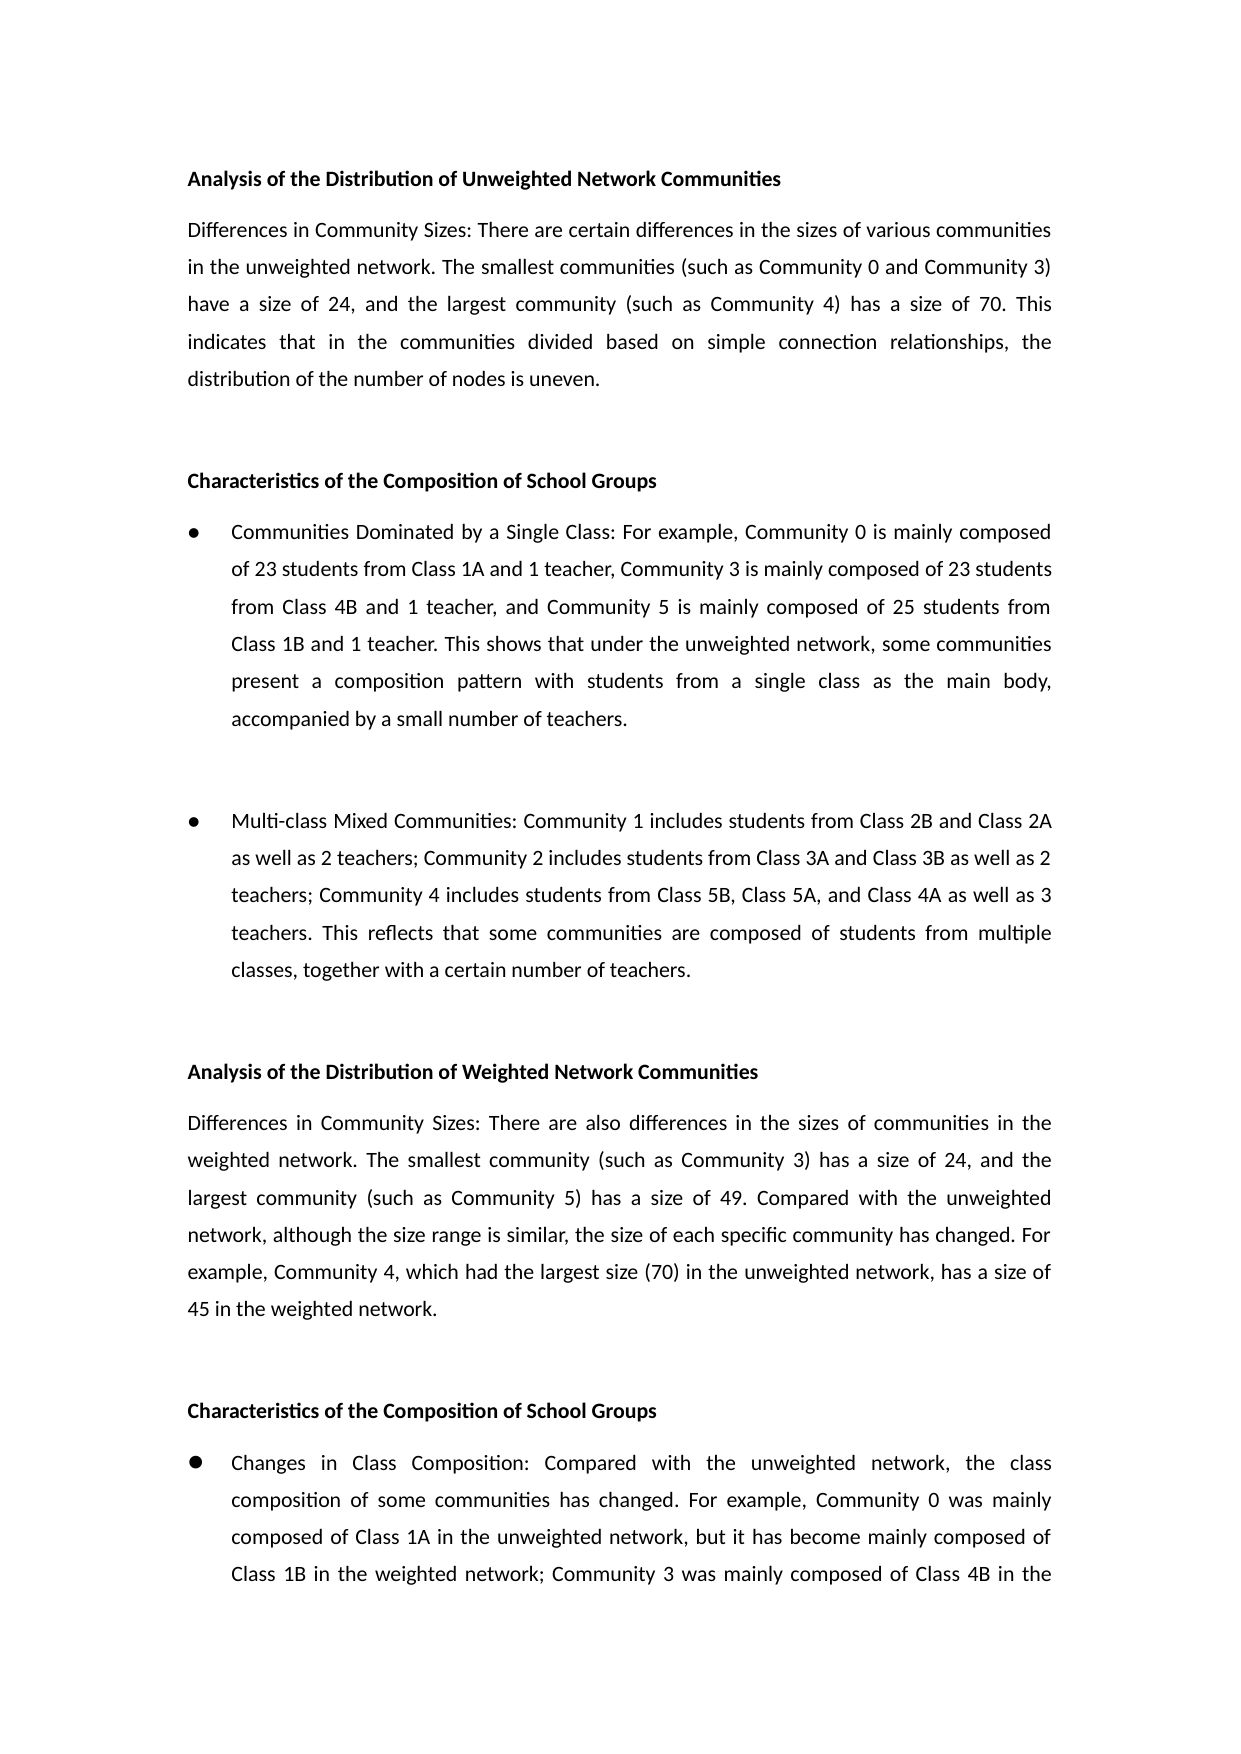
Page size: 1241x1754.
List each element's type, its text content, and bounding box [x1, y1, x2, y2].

text Characteristics of the Composition of School Groups [187, 1395, 1053, 1427]
text Analysis of the Distribution of Unweighted Network Communities [187, 162, 1053, 194]
list Multi-class Mixed Communities: Community 1 includes students from Class 2B and Class 2A as well as 2 teachers; Community 2 includes students from Class 3A and Class 3B as well as 2 teachers; Community 4 includes students from Class 5B, Class 5A, and Class 4A as well as 3 teachers. This reflects that some communities are composed of students from multiple classes, together with a certain number of teachers. [187, 804, 1053, 986]
text Analysis of the Distribution of Weighted Network Communities [187, 1055, 1053, 1088]
text Differences in Community Sizes: There are certain differences in the sizes of various communities in the unweighted network. The smallest communities (such as Community 0 and Community 3) have a size of 24, and the largest community (such as Community 4) has a size of 70. This indicates that in the communities divided based on simple connection relationships, the distribution of the number of nodes is uneven. [187, 213, 1053, 395]
text Characteristics of the Composition of School Groups [187, 464, 1053, 497]
list Changes in Class Composition: Compared with the unweighted network, the class composition of some communities has changed. For example, Community 0 was mainly composed of Class 1A in the unweighted network, but it has become mainly composed of Class 1B in the weighted network; Community 3 was mainly composed of Class 4B in the [187, 1446, 1053, 1590]
text Differences in Community Sizes: There are also differences in the sizes of communities in the weighted network. The smallest community (such as Community 3) has a size of 24, and the largest community (such as Community 5) has a size of 49. Compared with the unweighted network, although the size range is similar, the size of each specific community has changed. For example, Community 4, which had the largest size (70) in the unweighted network, has a size of 45 in the weighted network. [187, 1106, 1053, 1325]
list Communities Dominated by a Single Class: For example, Community 0 is mainly composed of 23 students from Class 1A and 1 teacher, Community 3 is mainly composed of 23 students from Class 4B and 1 teacher, and Community 5 is mainly composed of 25 students from Class 1B and 1 teacher. This shows that under the unweighted network, some communities present a composition pattern with students from a single class as the main body, accompanied by a small number of teachers. [187, 515, 1053, 734]
